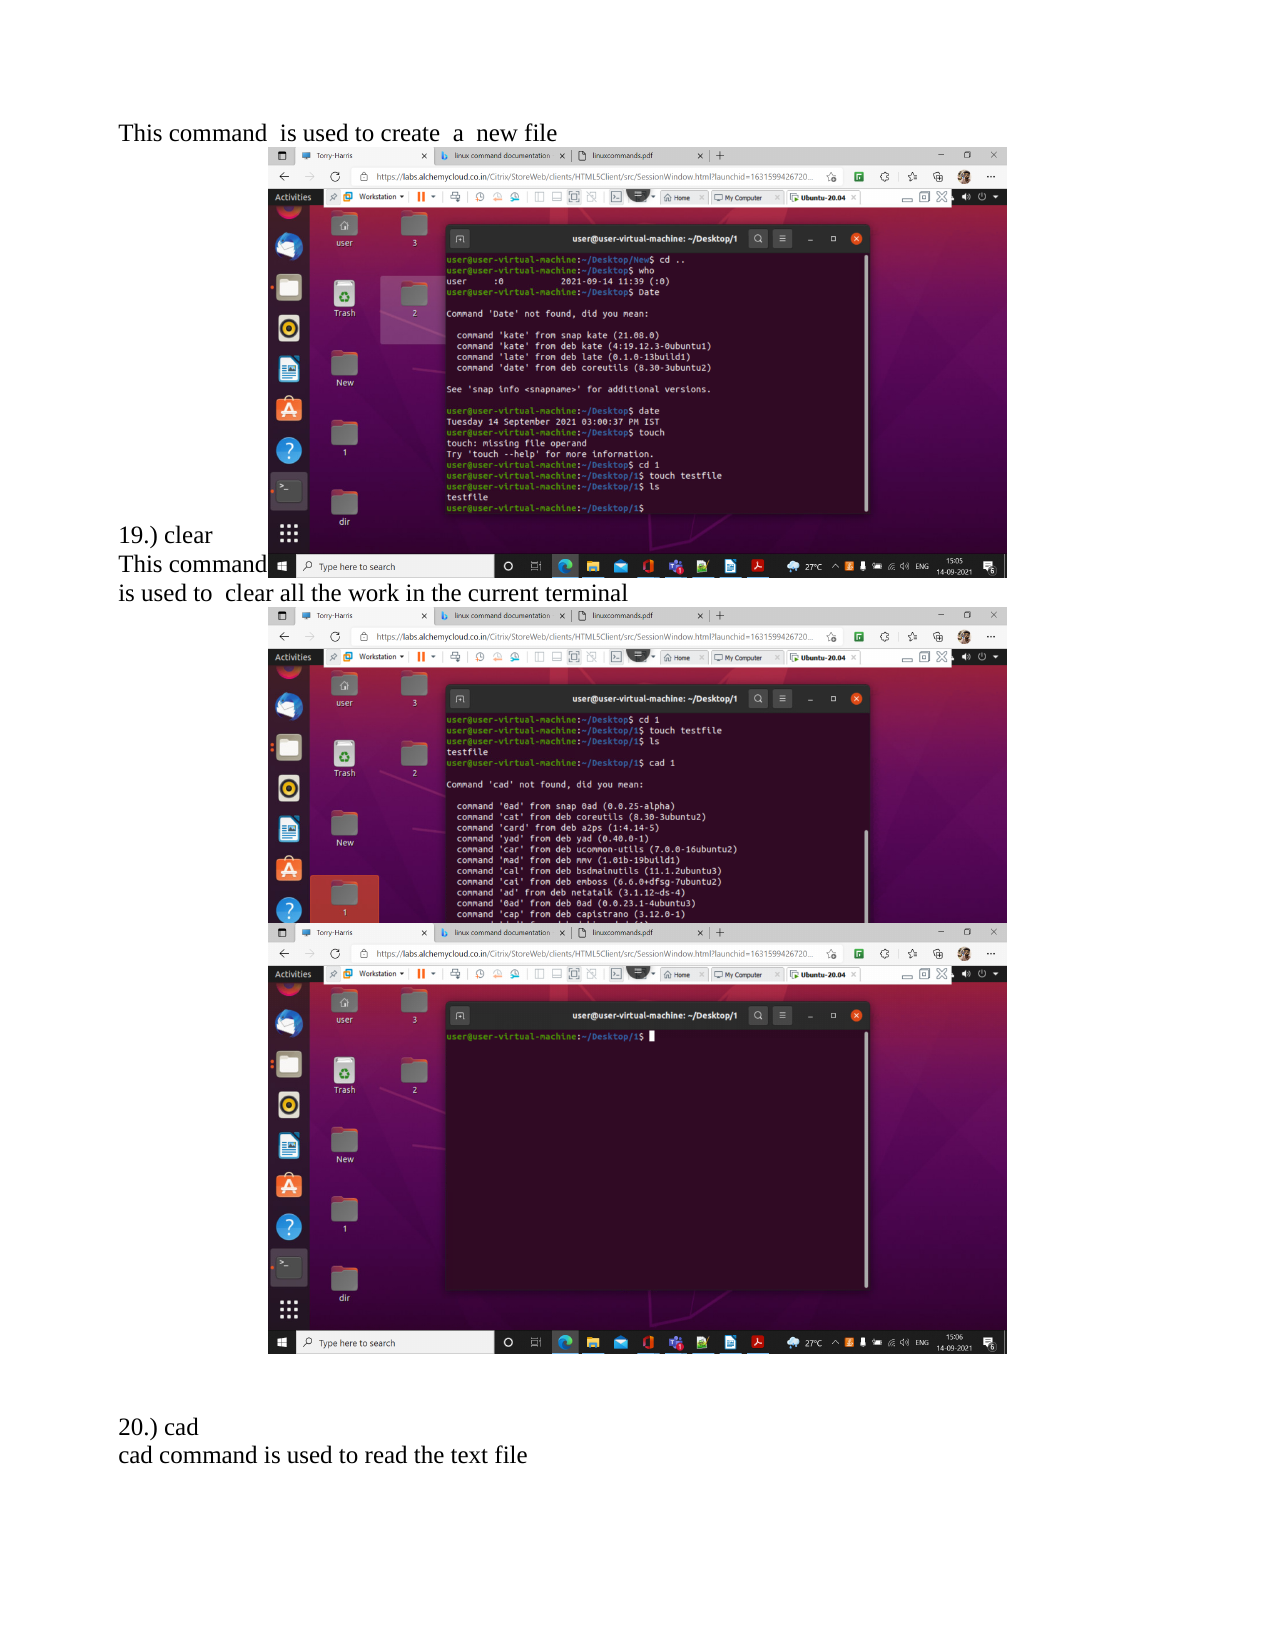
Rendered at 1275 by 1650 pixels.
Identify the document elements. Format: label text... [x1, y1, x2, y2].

text 20.) cad [118, 1412, 1157, 1441]
picture [268, 607, 1007, 1354]
text This command is used to create a new file [118, 118, 1157, 147]
text This command is used to clear all the work in the current terminal [118, 549, 1157, 607]
text 19.) clear [118, 521, 268, 549]
text cad command is used to read the text file [118, 1441, 1157, 1469]
picture [268, 147, 1007, 578]
text [1007, 521, 1157, 549]
